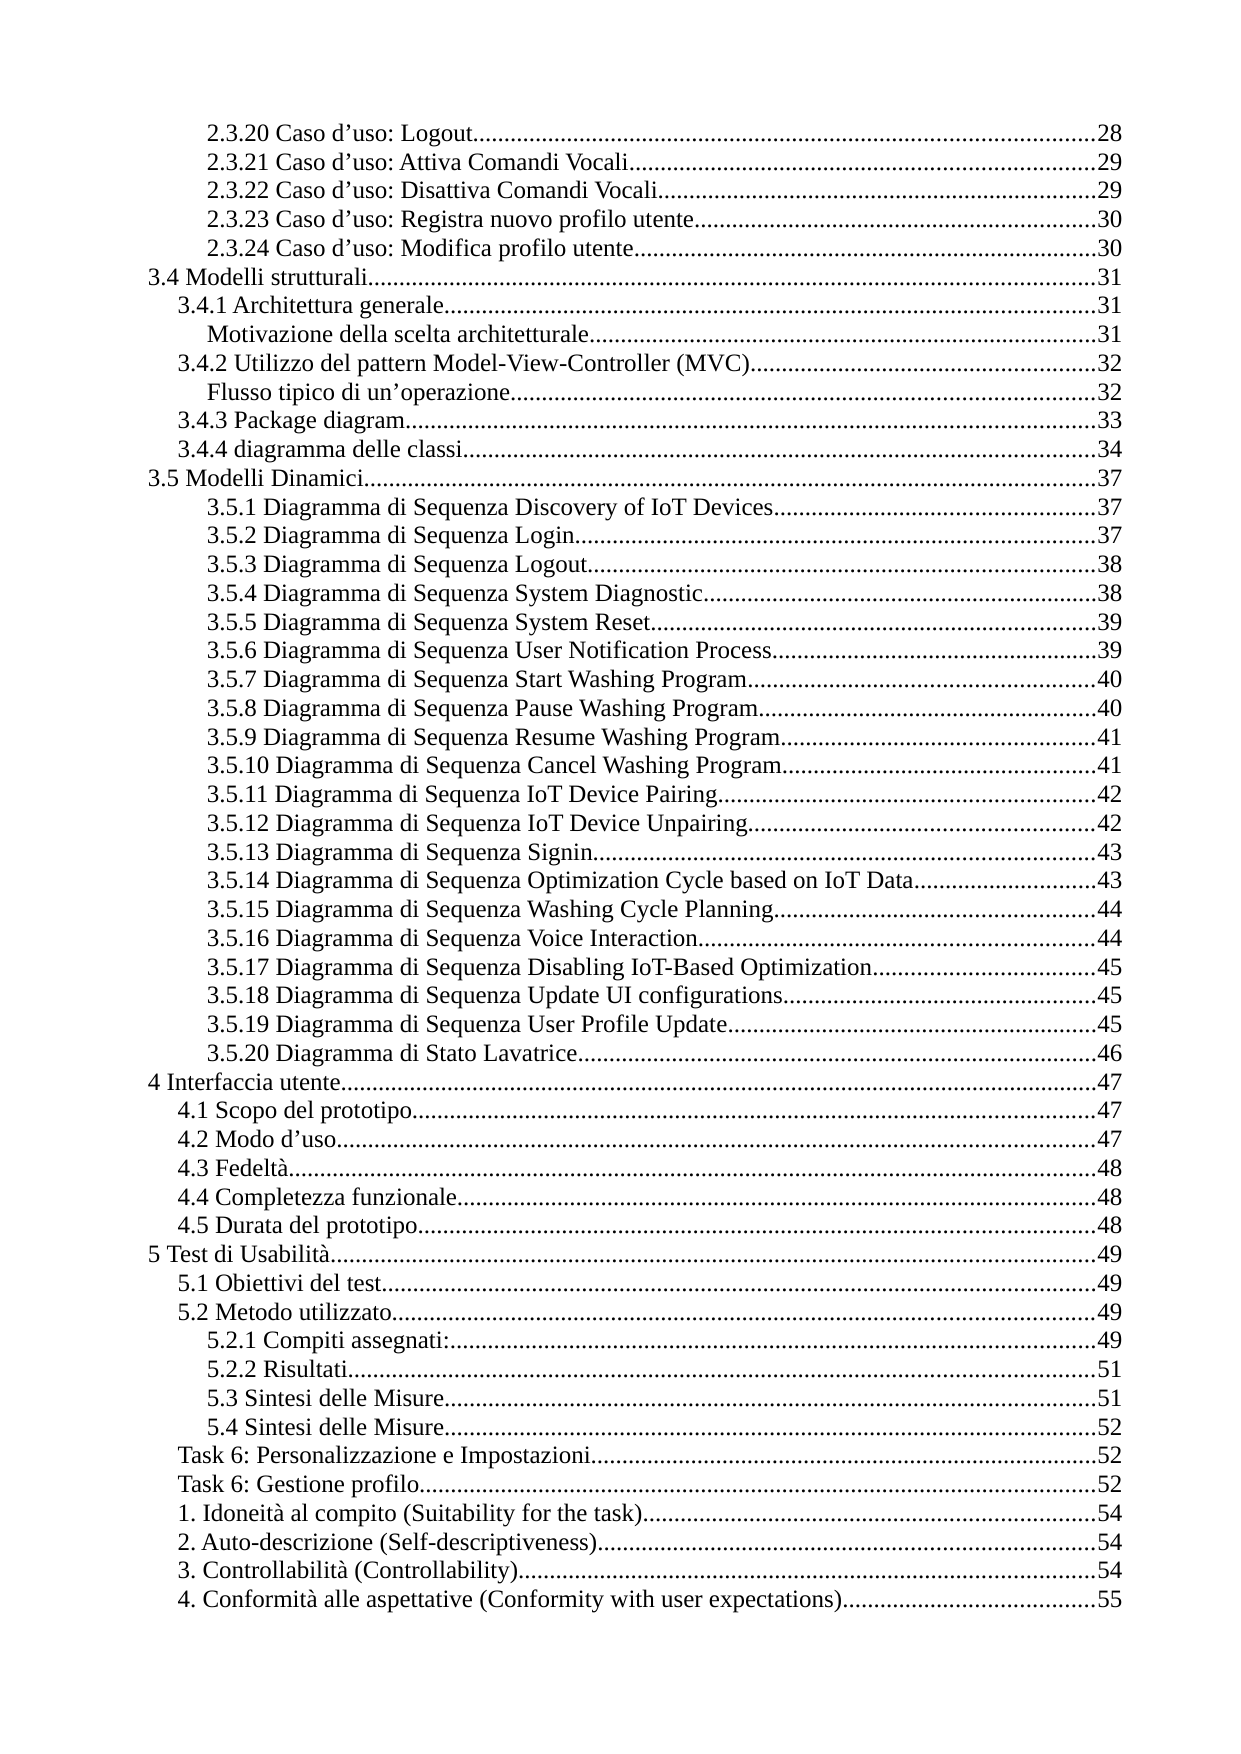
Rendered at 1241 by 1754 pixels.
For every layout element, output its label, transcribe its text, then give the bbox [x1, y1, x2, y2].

text 4.3 Fedeltà 48 [177, 1153, 1122, 1182]
text 3.4.4 diagramma delle classi 34 [177, 434, 1122, 463]
text 2.3.20 Caso d’uso: Logout 28 [207, 118, 1122, 147]
text 3.5.18 Diagramma di Sequenza Update UI configurations 45 [207, 981, 1122, 1009]
text 4.2 Modo d’uso 47 [177, 1124, 1122, 1153]
text 3.5.9 Diagramma di Sequenza Resume Washing Program 41 [207, 722, 1122, 751]
text 3.4 Modelli strutturali 31 [148, 262, 1122, 291]
text 3.4.3 Package diagram 33 [177, 406, 1122, 434]
text 3.5.6 Diagramma di Sequenza User Notification Process 39 [207, 636, 1122, 664]
text 5.2.2 Risultati 51 [207, 1354, 1122, 1383]
text 3.5.13 Diagramma di Sequenza Signin 43 [207, 837, 1122, 866]
text 5.3 Sintesi delle Misure 51 [207, 1383, 1122, 1412]
text 5 Test di Usabilità 49 [148, 1239, 1122, 1268]
text 3.5.12 Diagramma di Sequenza IoT Device Unpairing 42 [207, 808, 1122, 837]
text 2.3.22 Caso d’uso: Disattiva Comandi Vocali 29 [207, 176, 1122, 204]
text 3.5.8 Diagramma di Sequenza Pause Washing Program 40 [207, 693, 1122, 722]
text 3.5.2 Diagramma di Sequenza Login 37 [207, 521, 1122, 549]
text 2. Auto-descrizione (Self-descriptiveness) 54 [177, 1527, 1122, 1556]
text 3.5.20 Diagramma di Stato Lavatrice 46 [207, 1038, 1122, 1067]
text Flusso tipico di un’operazione 32 [207, 377, 1122, 406]
text 4.5 Durata del prototipo 48 [177, 1211, 1122, 1239]
text 4. Conformità alle aspettative (Conformity with user expectations) 55 [177, 1584, 1122, 1613]
text 3. Controllabilità (Controllability) 54 [177, 1556, 1122, 1584]
text 3.5.16 Diagramma di Sequenza Voice Interaction 44 [207, 923, 1122, 952]
text 3.4.2 Utilizzo del pattern Model-View-Controller (MVC) 32 [177, 348, 1122, 377]
text 2.3.23 Caso d’uso: Registra nuovo profilo utente 30 [207, 204, 1122, 233]
text 5.4 Sintesi delle Misure 52 [207, 1412, 1122, 1441]
text 5.2.1 Compiti assegnati: 49 [207, 1326, 1122, 1354]
text 4 Interfaccia utente 47 [148, 1067, 1122, 1096]
text 3.5.14 Diagramma di Sequenza Optimization Cycle based on IoT Data 43 [207, 866, 1122, 894]
text 3.5 Modelli Dinamici 37 [148, 463, 1122, 492]
text 3.5.15 Diagramma di Sequenza Washing Cycle Planning 44 [207, 894, 1122, 923]
text Task 6: Gestione profilo 52 [177, 1469, 1122, 1498]
text 1. Idoneità al compito (Suitability for the task) 54 [177, 1498, 1122, 1527]
text 2.3.21 Caso d’uso: Attiva Comandi Vocali 29 [207, 147, 1122, 176]
text 5.2 Metodo utilizzato 49 [177, 1297, 1122, 1326]
text 5.1 Obiettivi del test 49 [177, 1268, 1122, 1297]
text 4.1 Scopo del prototipo 47 [177, 1096, 1122, 1124]
text Task 6: Personalizzazione e Impostazioni 52 [177, 1441, 1122, 1469]
text 3.5.10 Diagramma di Sequenza Cancel Washing Program 41 [207, 751, 1122, 779]
text 3.5.4 Diagramma di Sequenza System Diagnostic 38 [207, 578, 1122, 607]
text 3.5.3 Diagramma di Sequenza Logout 38 [207, 549, 1122, 578]
text 2.3.24 Caso d’uso: Modifica profilo utente 30 [207, 233, 1122, 262]
text 3.5.7 Diagramma di Sequenza Start Washing Program 40 [207, 664, 1122, 693]
text 3.5.1 Diagramma di Sequenza Discovery of IoT Devices 37 [207, 492, 1122, 521]
text 3.5.5 Diagramma di Sequenza System Reset 39 [207, 607, 1122, 636]
text 3.4.1 Architettura generale 31 [177, 291, 1122, 319]
text 4.4 Completezza funzionale 48 [177, 1182, 1122, 1211]
text Motivazione della scelta architetturale 31 [207, 319, 1122, 348]
text 3.5.11 Diagramma di Sequenza IoT Device Pairing 42 [207, 779, 1122, 808]
text 3.5.19 Diagramma di Sequenza User Profile Update 45 [207, 1009, 1122, 1038]
text 3.5.17 Diagramma di Sequenza Disabling IoT-Based Optimization 45 [207, 952, 1122, 981]
